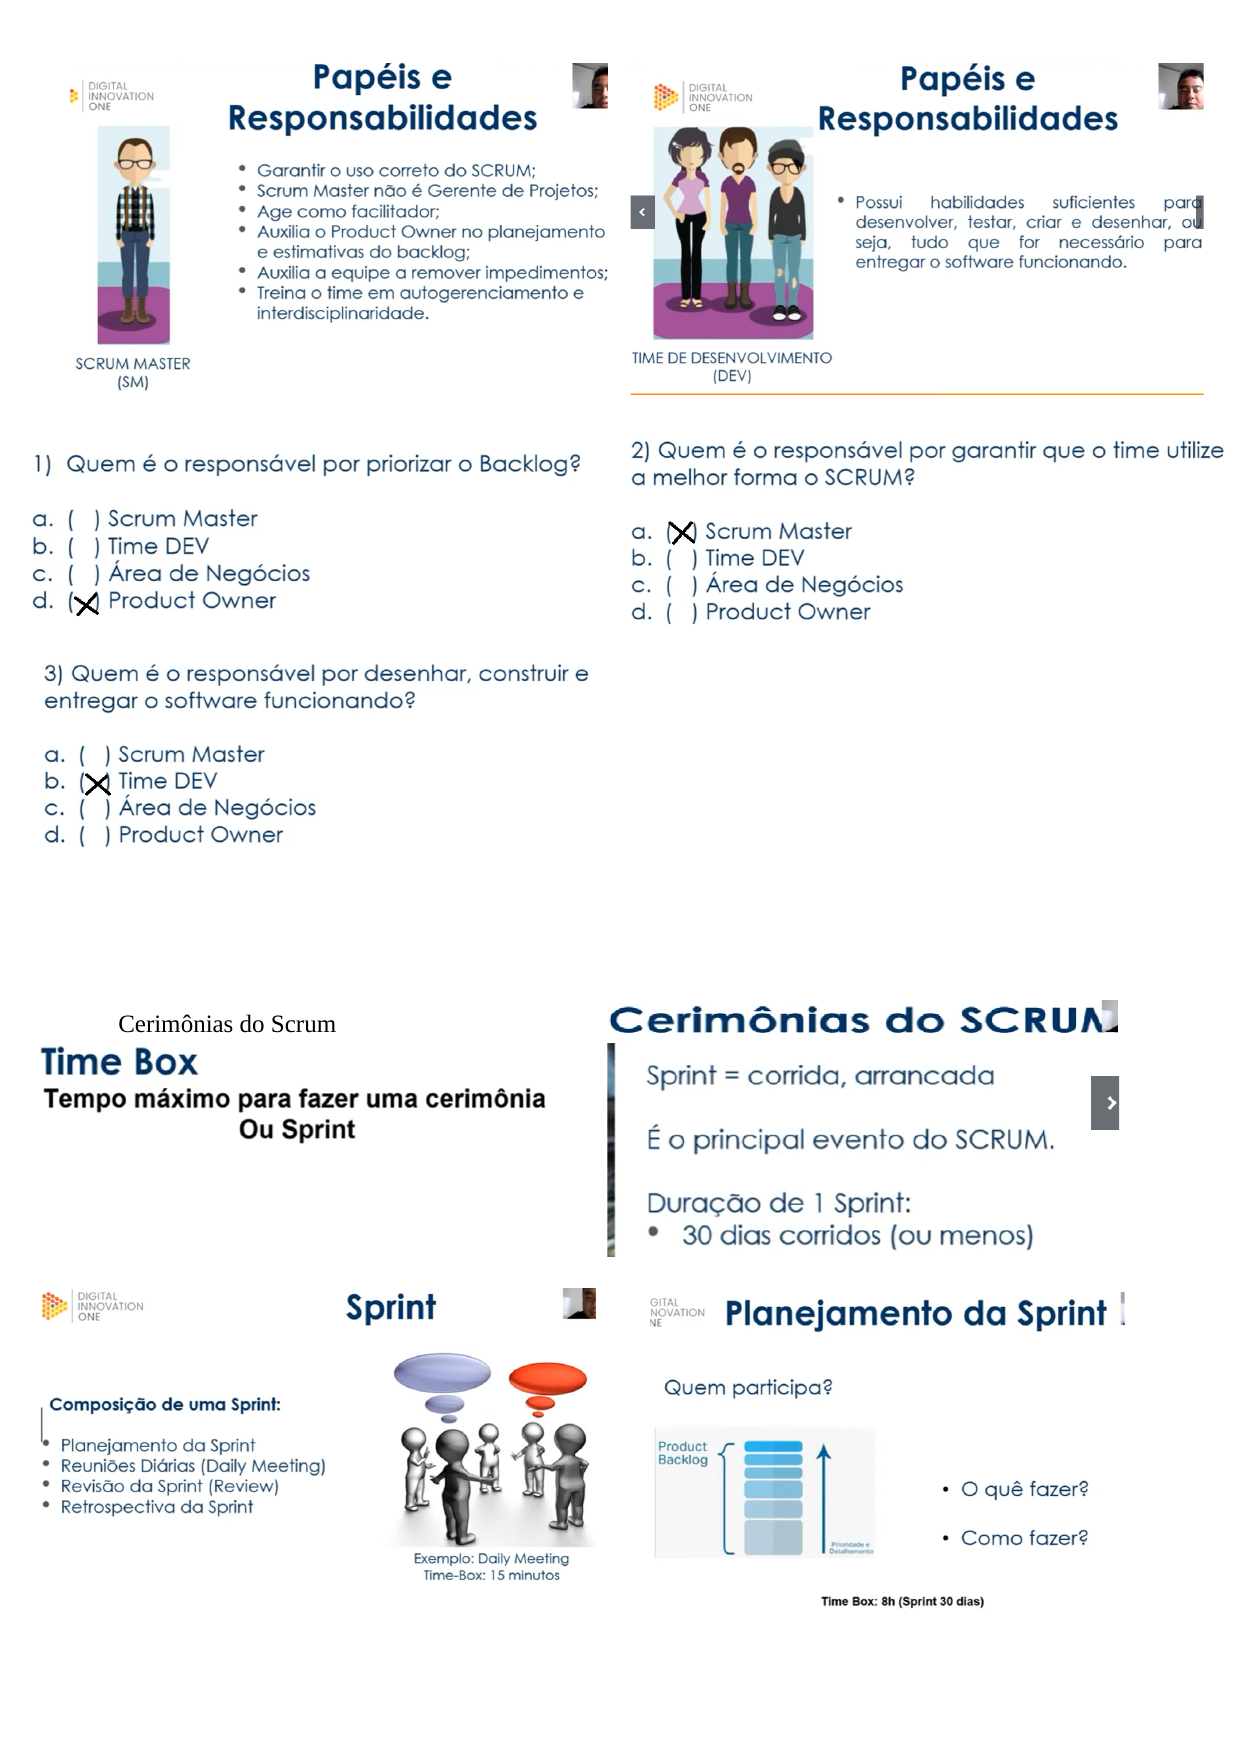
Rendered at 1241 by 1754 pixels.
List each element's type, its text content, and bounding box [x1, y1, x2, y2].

picture [33, 1042, 549, 1145]
picture [628, 433, 1229, 635]
picture [41, 655, 592, 849]
picture [630, 63, 1204, 395]
picture [607, 996, 1120, 1257]
picture [40, 1288, 596, 1581]
text Cerimônias do Scrum [118, 1009, 607, 1038]
picture [650, 1292, 1125, 1610]
picture [69, 63, 608, 396]
picture [29, 445, 581, 621]
